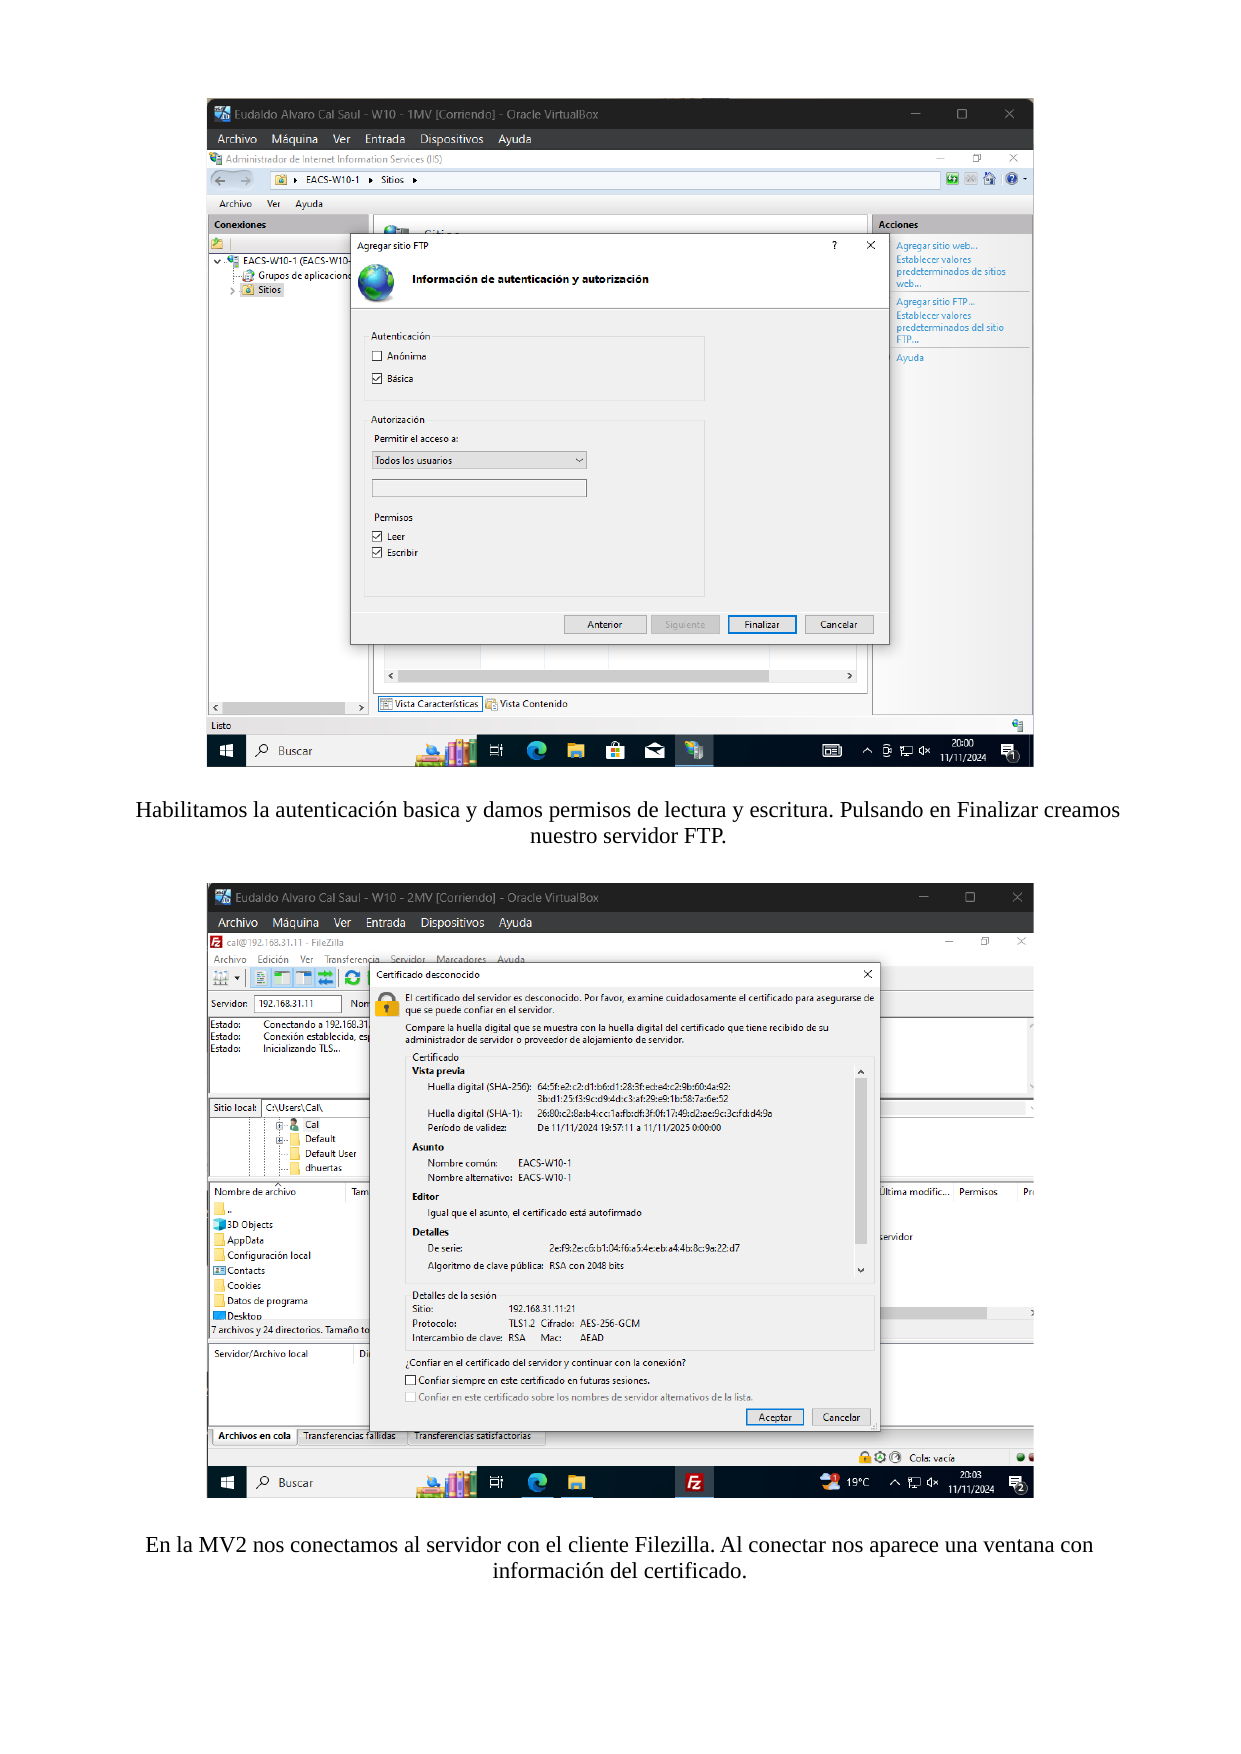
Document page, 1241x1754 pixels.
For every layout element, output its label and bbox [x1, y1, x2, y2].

picture [206, 883, 1034, 1498]
picture [206, 98, 1034, 767]
